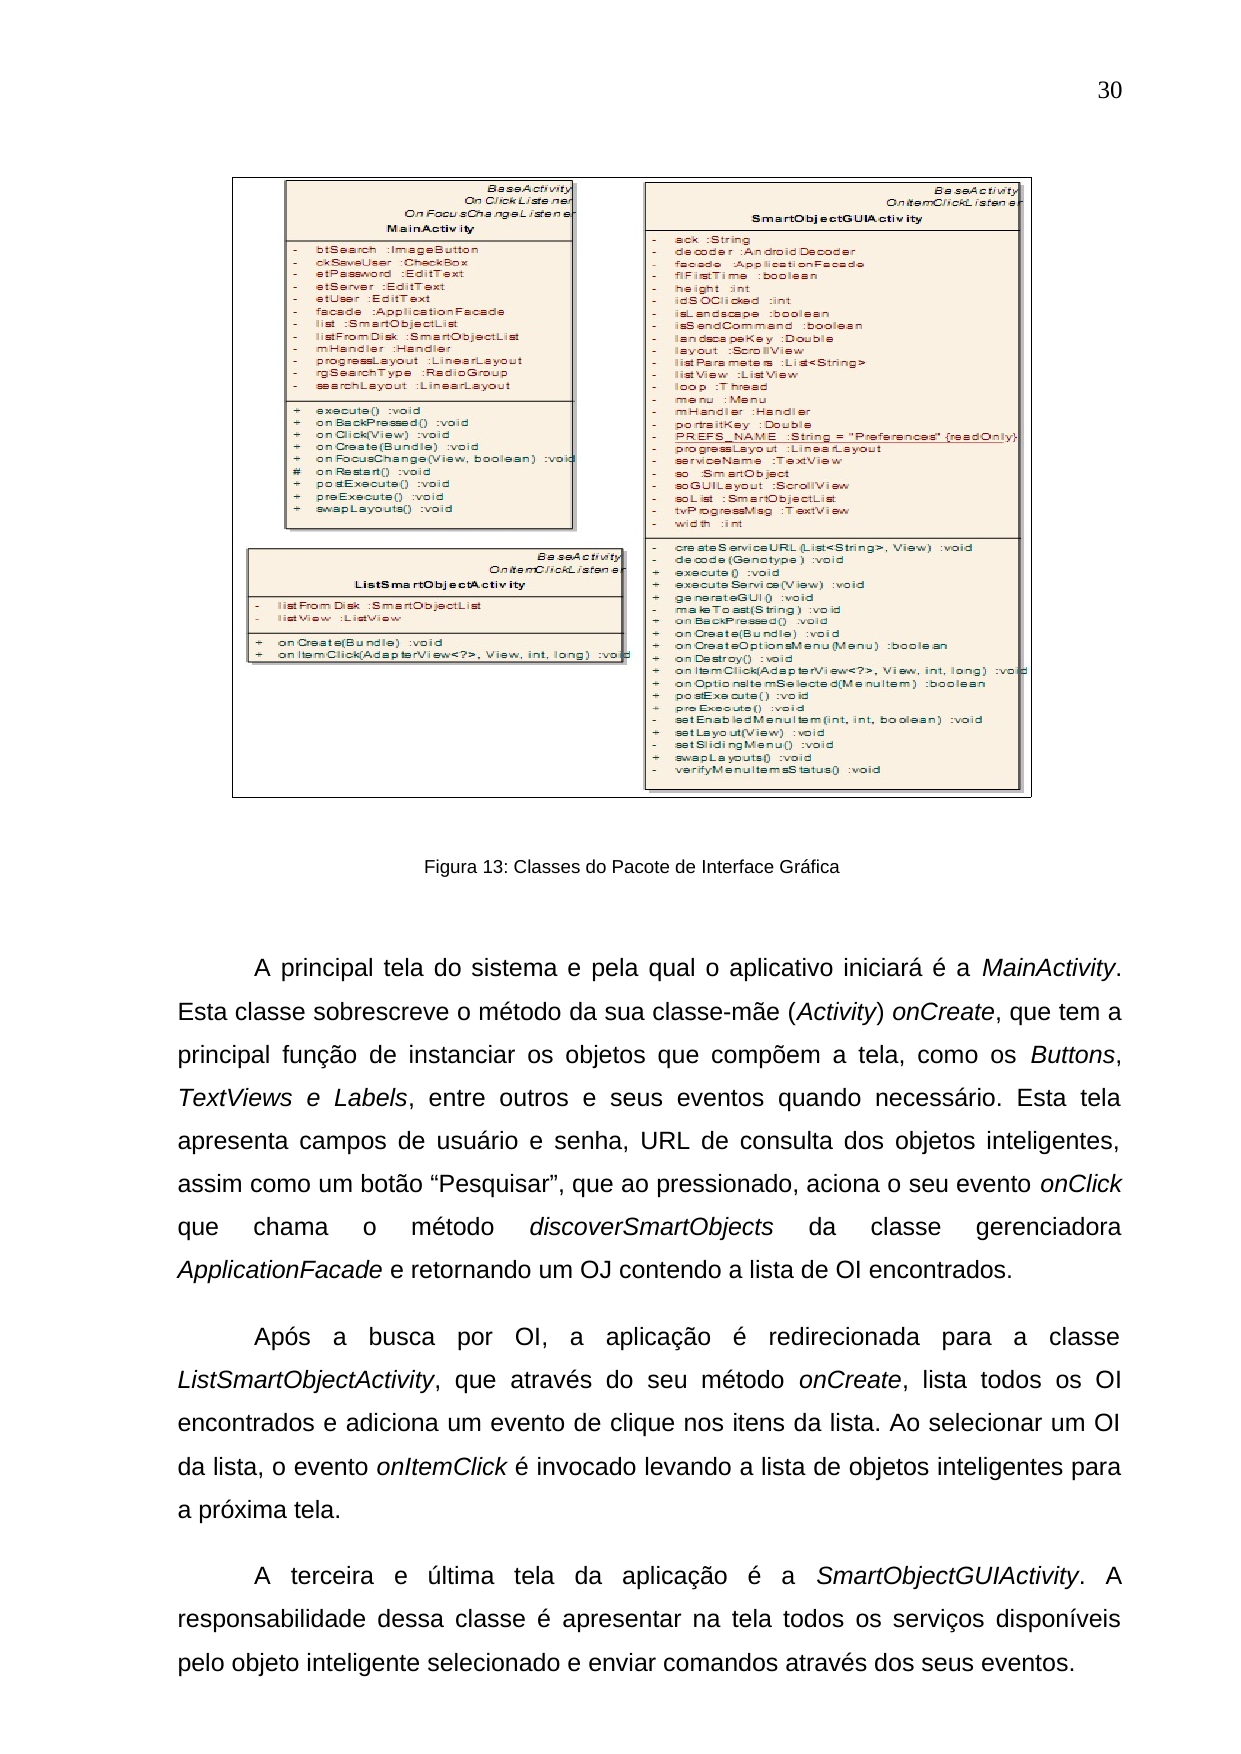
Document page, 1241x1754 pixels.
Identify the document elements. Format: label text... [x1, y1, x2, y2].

text A terceira e última tela da aplicação é a SmartObjectGUIActivity. A responsabilidade dessa classe é apresentar na tela todos os serviços disponíveis pelo objeto inteligente selecionado e enviar comandos através dos seus eventos. [177, 1561, 1122, 1676]
text A principal tela do sistema e pela qual o aplicativo iniciará é a MainActivity. Esta classe sobrescreve o método da sua classe-mãe (Activity) onCreate, que tem a principal função de instanciar os objetos que compõem a tela, como os Buttons, TextViews e Labels, entre outros e seus eventos quando necessário. Esta tela apresenta campos de usuário e senha, URL de consulta dos objetos inteligentes, assim como um botão “Pesquisar”, que ao pressionado, aciona o seu evento onClick que chama o método discoverSmartObjects da classe gerenciadora ApplicationFacade e retornando um OJ contendo a lista de OI encontrados. [177, 953, 1122, 1284]
text Figura 13: Classes do Pacote de Interface Gráfica [172, 856, 1091, 877]
text Após a busca por OI, a aplicação é redirecionada para a classe ListSmartObjectActivity, que através do seu método onCreate, lista todos os OI encontrados e adiciona um evento de clique nos itens da lista. Ao selecionar um OI da lista, o evento onItemClick é invocado levando a lista de objetos inteligentes para a próxima tela. [177, 1322, 1122, 1523]
picture [233, 178, 1031, 797]
